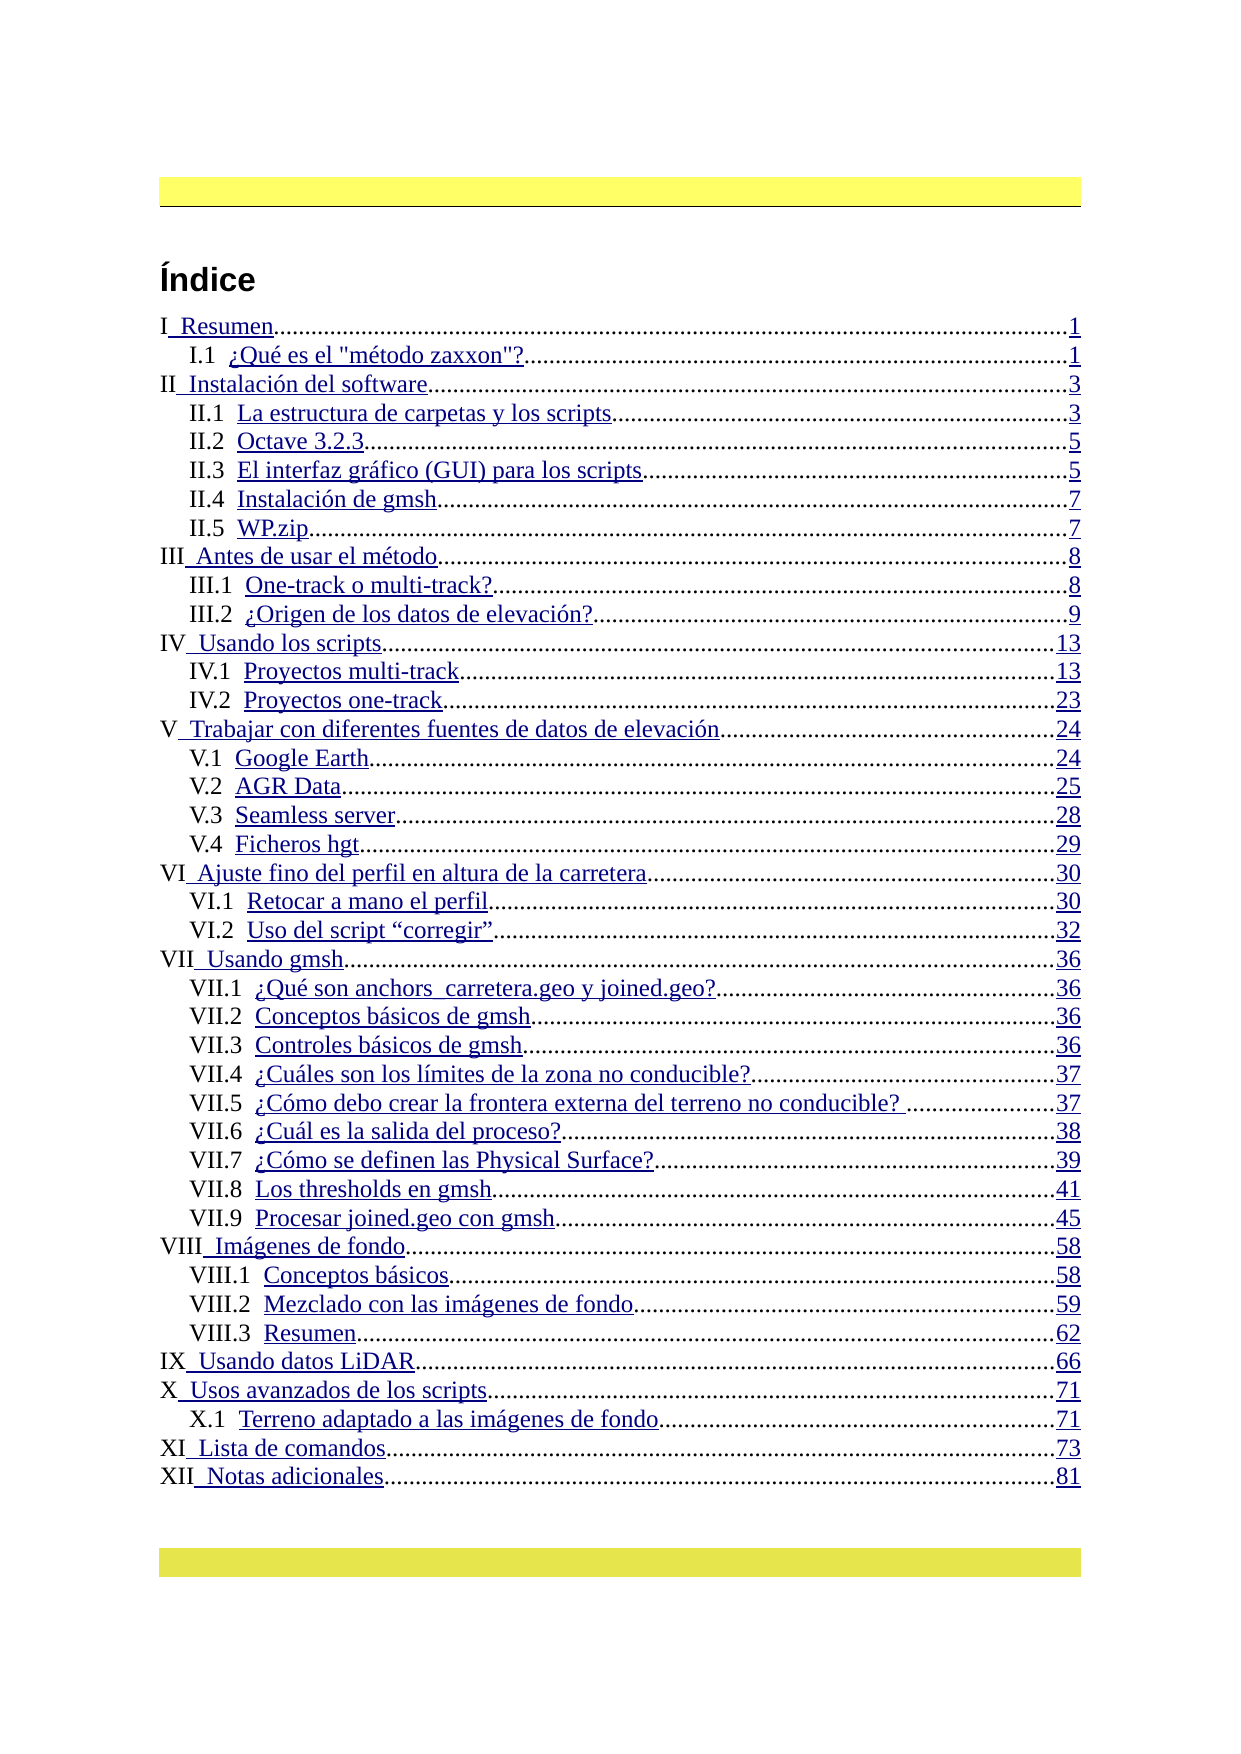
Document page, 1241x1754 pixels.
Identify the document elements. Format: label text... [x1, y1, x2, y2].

text II.1 La estructura de carpetas y los scripts 3 [189, 398, 1081, 426]
text IV.2 Proyectos one-track 23 [189, 685, 1081, 714]
text III.2 ¿Origen de los datos de elevación? 9 [189, 599, 1081, 628]
text VII.2 Conceptos básicos de gmsh 36 [189, 1001, 1081, 1030]
text III Antes de usar el método 8 [159, 541, 1081, 570]
text I Resumen 1 [159, 311, 1081, 340]
text VII.7 ¿Cómo se definen las Physical Surface? 39 [189, 1145, 1081, 1174]
text II.3 El interfaz gráfico (GUI) para los scripts 5 [189, 455, 1081, 484]
text IX Usando datos LiDAR 66 [159, 1346, 1081, 1375]
text VIII.3 Resumen 62 [189, 1318, 1081, 1346]
text V Trabajar con diferentes fuentes de datos de elevación 24 [159, 714, 1081, 743]
text VII.3 Controles básicos de gmsh 36 [189, 1030, 1081, 1059]
text V.2 AGR Data 25 [189, 771, 1081, 800]
text VII.8 Los thresholds en gmsh 41 [189, 1174, 1081, 1203]
text IV Usando los scripts 13 [159, 628, 1081, 656]
text V.1 Google Earth 24 [189, 743, 1081, 771]
text VIII Imágenes de fondo 58 [159, 1231, 1081, 1260]
text VI Ajuste fino del perfil en altura de la carretera 30 [159, 858, 1081, 886]
text II Instalación del software 3 [159, 369, 1081, 398]
text VII.4 ¿Cuáles son los límites de la zona no conducible? 37 [189, 1059, 1081, 1088]
subtitle Índice [159, 261, 1081, 299]
text VIII.1 Conceptos básicos 58 [189, 1260, 1081, 1289]
text III.1 One-track o multi-track? 8 [189, 570, 1081, 599]
text XII Notas adicionales 81 [159, 1461, 1081, 1490]
text V.4 Ficheros hgt 29 [189, 829, 1081, 858]
text X Usos avanzados de los scripts 71 [159, 1375, 1081, 1404]
text VII.9 Procesar joined.geo con gmsh 45 [189, 1203, 1081, 1231]
text I.1 ¿Qué es el "método zaxxon"? 1 [189, 340, 1081, 369]
text XI Lista de comandos 73 [159, 1433, 1081, 1461]
text II.4 Instalación de gmsh 7 [189, 484, 1081, 513]
text VII Usando gmsh 36 [159, 944, 1081, 973]
text VI.2 Uso del script “corregir” 32 [189, 915, 1081, 944]
text X.1 Terreno adaptado a las imágenes de fondo 71 [189, 1404, 1081, 1433]
text VII.1 ¿Qué son anchors_carretera.geo y joined.geo? 36 [189, 973, 1081, 1001]
text V.3 Seamless server 28 [189, 800, 1081, 829]
text VI.1 Retocar a mano el perfil 30 [189, 886, 1081, 915]
text VIII.2 Mezclado con las imágenes de fondo 59 [189, 1289, 1081, 1318]
text VII.6 ¿Cuál es la salida del proceso? 38 [189, 1116, 1081, 1145]
text II.2 Octave 3.2.3 5 [189, 426, 1081, 455]
text II.5 WP.zip 7 [189, 513, 1081, 541]
text VII.5 ¿Cómo debo crear la frontera externa del terreno no conducible? 37 [189, 1088, 1081, 1116]
text IV.1 Proyectos multi-track 13 [189, 656, 1081, 685]
